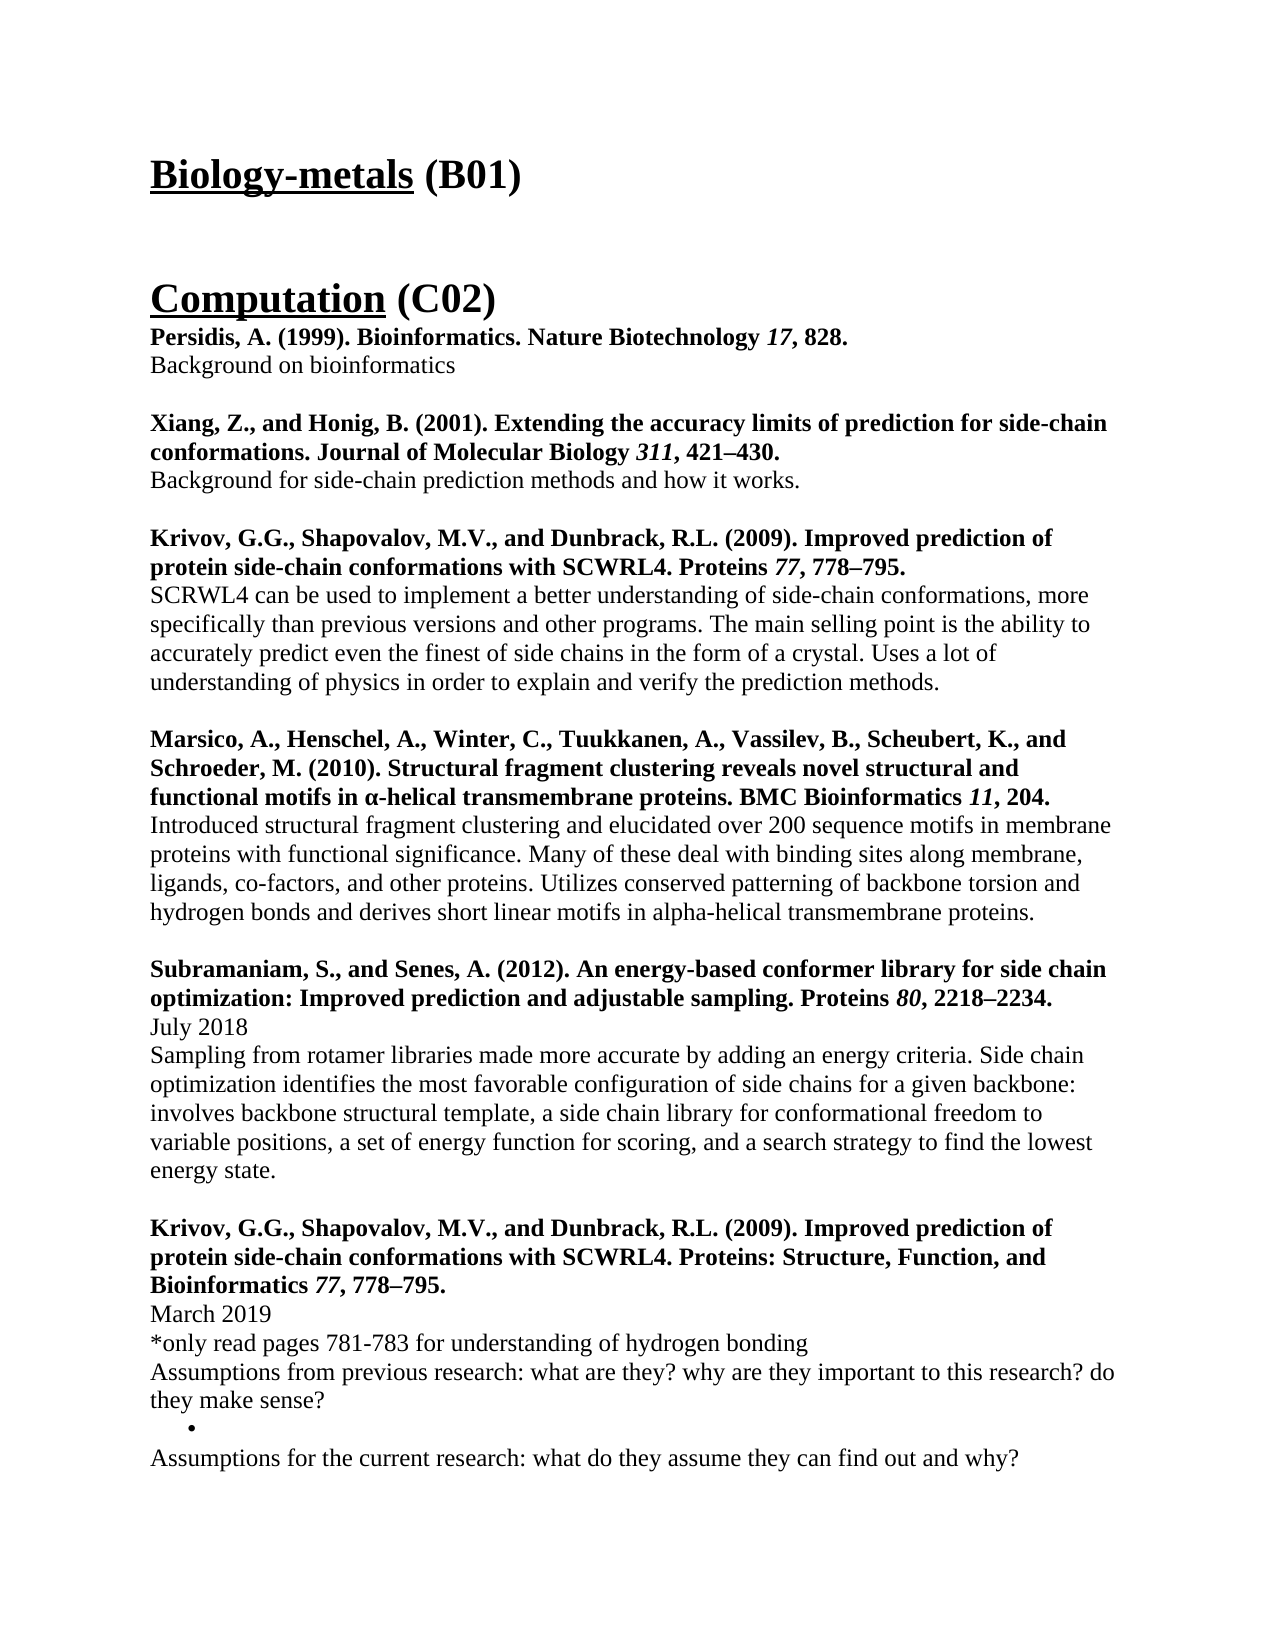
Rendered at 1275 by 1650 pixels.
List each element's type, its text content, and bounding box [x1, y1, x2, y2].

text Marsico, A., Henschel, A., Winter, C., Tuukkanen, A., Vassilev, B., Scheubert, K., and Schroeder, M. (2010). Structural fragment clustering reveals novel structural and functional motifs in α-helical transmembrane proteins. BMC Bioinformatics 11, 204. [150, 724, 1125, 811]
text Krivov, G.G., Shapovalov, M.V., and Dunbrack, R.L. (2009). Improved prediction of protein side-chain conformations with SCWRL4. Proteins: Structure, Function, and Bioinformatics 77, 778–795. [150, 1213, 1125, 1299]
text Assumptions from previous research: what are they? why are they important to this research? do they make sense? [150, 1357, 1125, 1414]
text SCRWL4 can be used to implement a better understanding of side-chain conformations, more specifically than previous versions and other programs. The main selling point is the ability to accurately predict even the finest of side chains in the form of a crystal. Uses a lot of understanding of physics in order to explain and verify the prediction methods. [150, 581, 1125, 696]
text Krivov, G.G., Shapovalov, M.V., and Dunbrack, R.L. (2009). Improved prediction of protein side-chain conformations with SCWRL4. Proteins 77, 778–795. [150, 523, 1125, 581]
text Computation (C02) [150, 274, 1125, 322]
text *only read pages 781-783 for understanding of hydrogen bonding [150, 1328, 1125, 1357]
text Background on bioinformatics [150, 351, 1125, 379]
text March 2019 [150, 1299, 1125, 1328]
text Subramaniam, S., and Senes, A. (2012). An energy-based conformer library for side chain optimization: Improved prediction and adjustable sampling. Proteins 80, 2218–2234. [150, 954, 1125, 1012]
text Sampling from rotamer libraries made more accurate by adding an energy criteria. Side chain optimization identifies the most favorable configuration of side chains for a given backbone: involves backbone structural template, a side chain library for conformational freedom to variable positions, a set of energy function for scoring, and a search strategy to find the lowest energy state. [150, 1041, 1125, 1184]
text Xiang, Z., and Honig, B. (2001). Extending the accuracy limits of prediction for side-chain conformations. Journal of Molecular Biology 311, 421–430. [150, 408, 1125, 466]
text Persidis, A. (1999). Bioinformatics. Nature Biotechnology 17, 828. [150, 322, 1125, 351]
text July 2018 [150, 1012, 1125, 1041]
text Background for side-chain prediction methods and how it works. [150, 466, 1125, 494]
text Biology-metals (B01) [150, 150, 1125, 198]
text Assumptions for the current research: what do they assume they can find out and why? [150, 1443, 1125, 1472]
text Introduced structural fragment clustering and elucidated over 200 sequence motifs in membrane proteins with functional significance. Many of these deal with binding sites along membrane, ligands, co-factors, and other proteins. Utilizes conserved patterning of backbone torsion and hydrogen bonds and derives short linear motifs in alpha-helical transmembrane proteins. [150, 811, 1125, 926]
